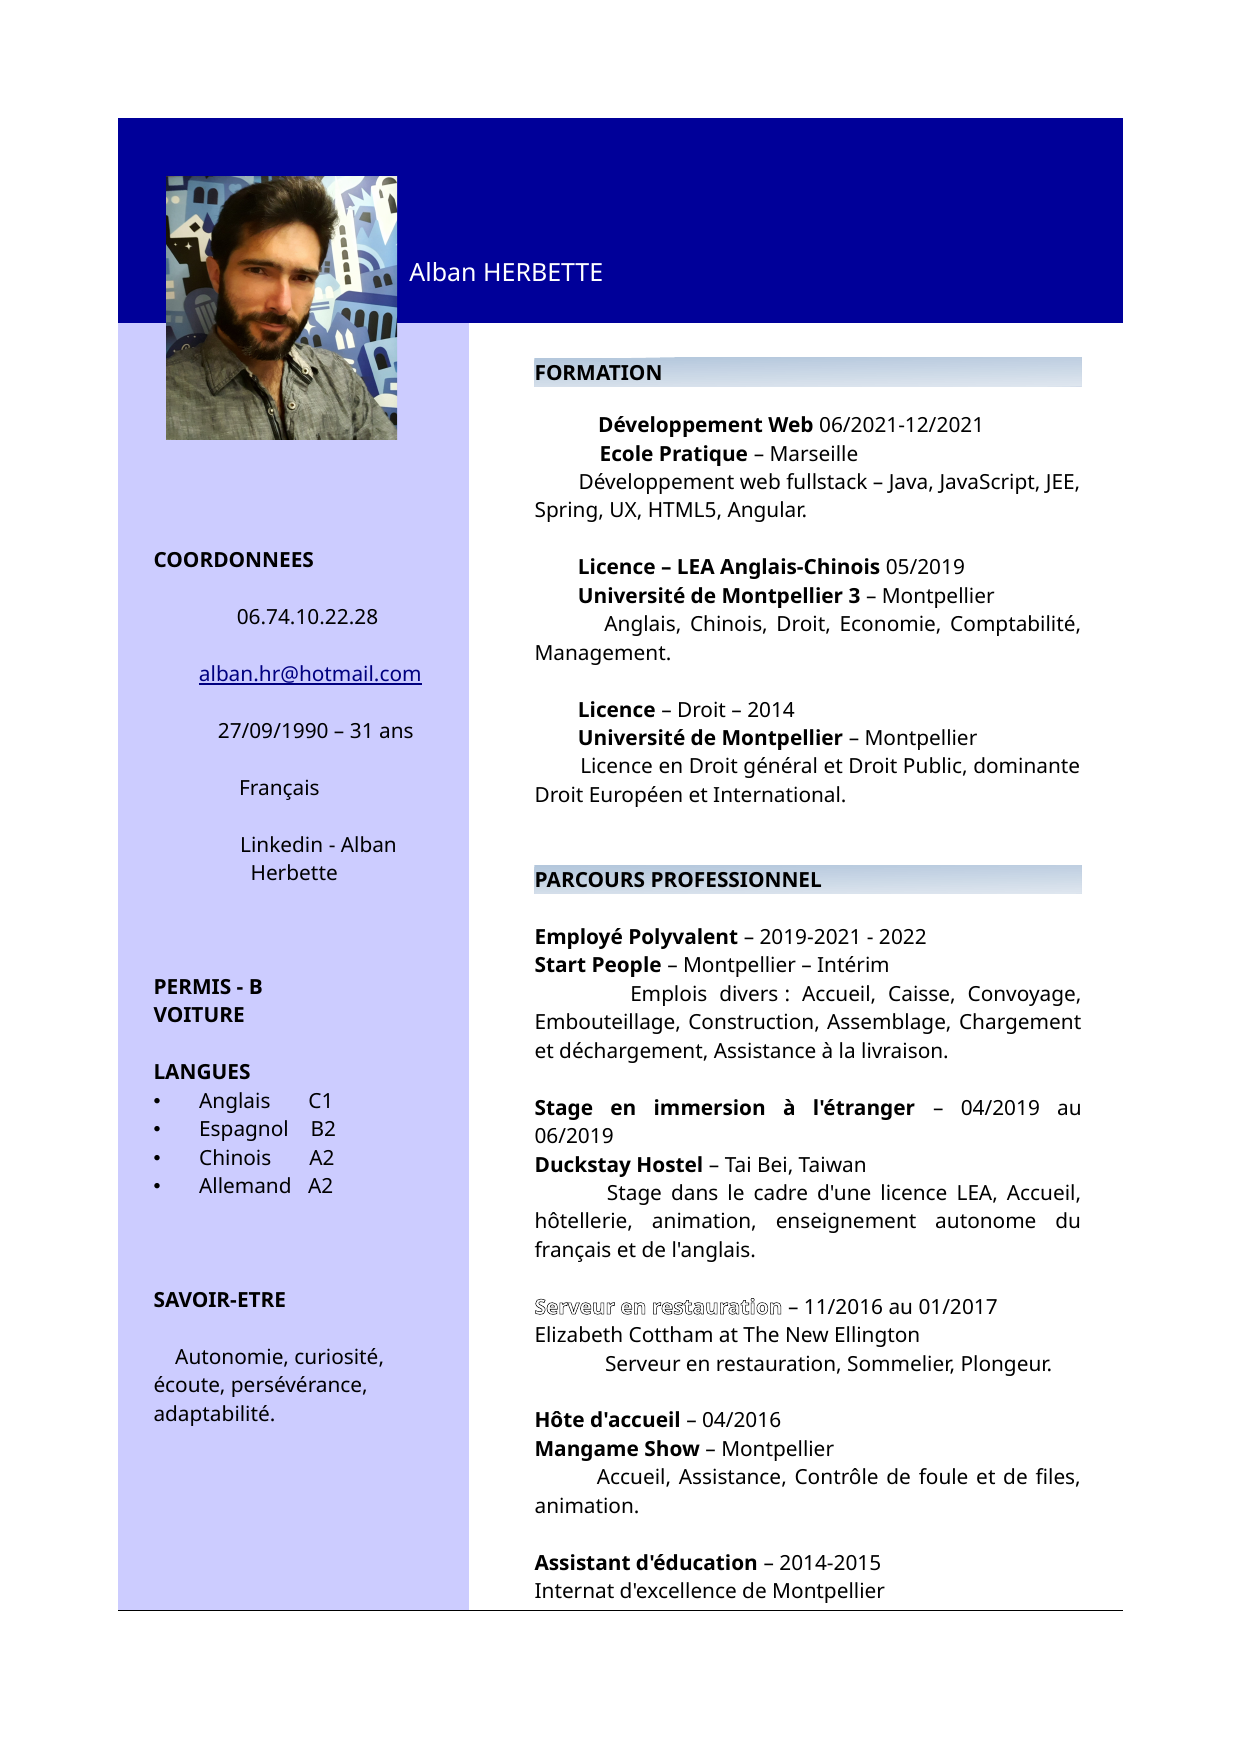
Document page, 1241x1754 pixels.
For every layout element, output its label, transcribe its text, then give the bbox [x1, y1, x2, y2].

table_header Alban HERBETTE [118, 118, 1123, 323]
table_cell FORMATION Développement Web 06/2021-12/2021 Ecole Pratique – Marseille Développement web fullstack – Java, JavaScript, JEE, Spring, UX, HTML5, Angular. Licence – LEA Anglais-Chinois 05/2019 Université de Montpellier 3 – Montpellier Anglais, Chinois, Droit, Economie, Comptabilité, Management. Licence – Droit – 2014 Université de Montpellier – Montpellier Licence en Droit général et Droit Public, dominante Droit Européen et International. PARCOURS PROFESSIONNEL Employé Polyvalent – 2019-2021 - 2022 Start People – Montpellier – Intérim Emplois divers : Accueil, Caisse, Convoyage, Embouteillage, Construction, Assemblage, Chargement et déchargement, Assistance à la livraison. Stage en immersion à l'étranger – 04/2019 au 06/2019 Duckstay Hostel – Tai Bei, Taiwan Stage dans le cadre d'une licence LEA, Accueil, hôtellerie, animation, enseignement autonome du français et de l'anglais. Serveur en restauration – 11/2016 au 01/2017 Elizabeth Cottham at The New Ellington Serveur en restauration, Sommelier, Plongeur. Hôte d'accueil – 04/2016 Mangame Show – Montpellier Accueil, Assistance, Contrôle de foule et de files, animation. Assistant d'éducation – 2014-2015 Internat d'excellence de Montpellier [470, 323, 1123, 1610]
table_cell COORDONNEES 06.74.10.22.28 alban.hr@hotmail.com 27/09/1990 – 31 ans Français Linkedin - Alban Herbette PERMIS - B VOITURE LANGUES Anglais C1 Espagnol B2 Chinois A2 Allemand A2 SAVOIR-ETRE Autonomie, curiosité, écoute, persévérance, adaptabilité. [118, 323, 469, 1610]
